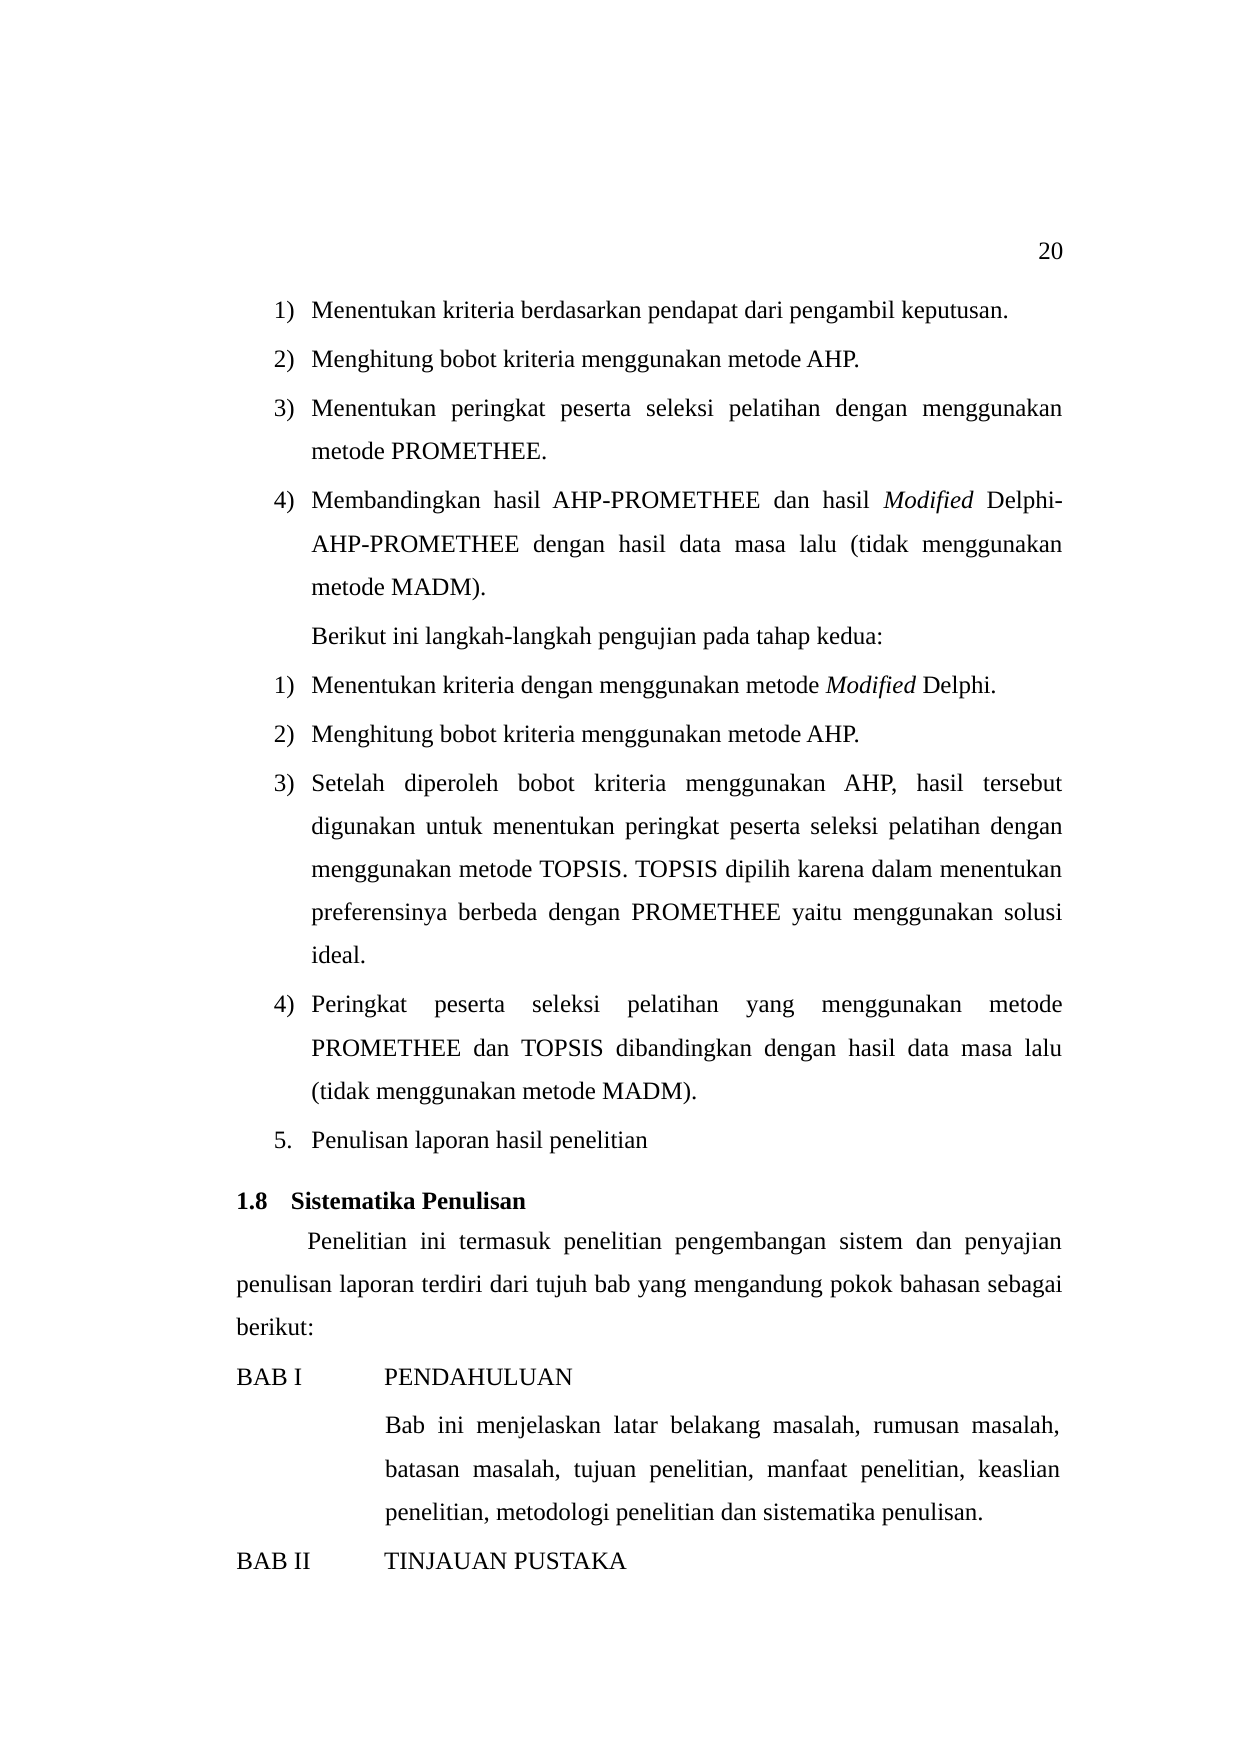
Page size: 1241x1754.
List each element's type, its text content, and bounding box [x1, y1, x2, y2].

list Menghitung bobot kriteria menggunakan metode AHP. [274, 344, 1063, 373]
list Berikut ini langkah-langkah pengujian pada tahap kedua: [274, 621, 1063, 649]
list Membandingkan hasil AHP-PROMETHEE dan hasil Modified Delphi-AHP-PROMETHEE dengan hasil data masa lalu (tidak menggunakan metode MADM). [274, 486, 1063, 601]
list Menentukan kriteria dengan menggunakan metode Modified Delphi. [274, 670, 1063, 699]
list Penulisan laporan hasil penelitian [274, 1125, 1063, 1154]
text BAB I PENDAHULUAN [236, 1362, 1063, 1390]
list Menghitung bobot kriteria menggunakan metode AHP. [274, 719, 1063, 748]
list Menentukan peringkat peserta seleksi pelatihan dengan menggunakan metode PROMETHEE. [274, 393, 1063, 465]
text Bab ini menjelaskan latar belakang masalah, rumusan masalah, batasan masalah, tujuan penelitian, manfaat penelitian, keaslian penelitian, metodologi penelitian dan sistematika penulisan. [385, 1411, 1060, 1526]
list Setelah diperoleh bobot kriteria menggunakan AHP, hasil tersebut digunakan untuk menentukan peringkat peserta seleksi pelatihan dengan menggunakan metode TOPSIS. TOPSIS dipilih karena dalam menentukan preferensinya berbeda dengan PROMETHEE yaitu menggunakan solusi ideal. [274, 768, 1063, 969]
list Peringkat peserta seleksi pelatihan yang menggunakan metode PROMETHEE dan TOPSIS dibandingkan dengan hasil data masa lalu (tidak menggunakan metode MADM). [274, 989, 1063, 1104]
text Penelitian ini termasuk penelitian pengembangan sistem dan penyajian penulisan laporan terdiri dari tujuh bab yang mengandung pokok bahasan sebagai berikut: [236, 1226, 1063, 1341]
list Menentukan kriteria berdasarkan pendapat dari pengambil keputusan. [274, 295, 1063, 324]
subtitle Sistematika Penulisan [236, 1186, 1063, 1214]
text BAB II TINJAUAN PUSTAKA [236, 1546, 1063, 1575]
